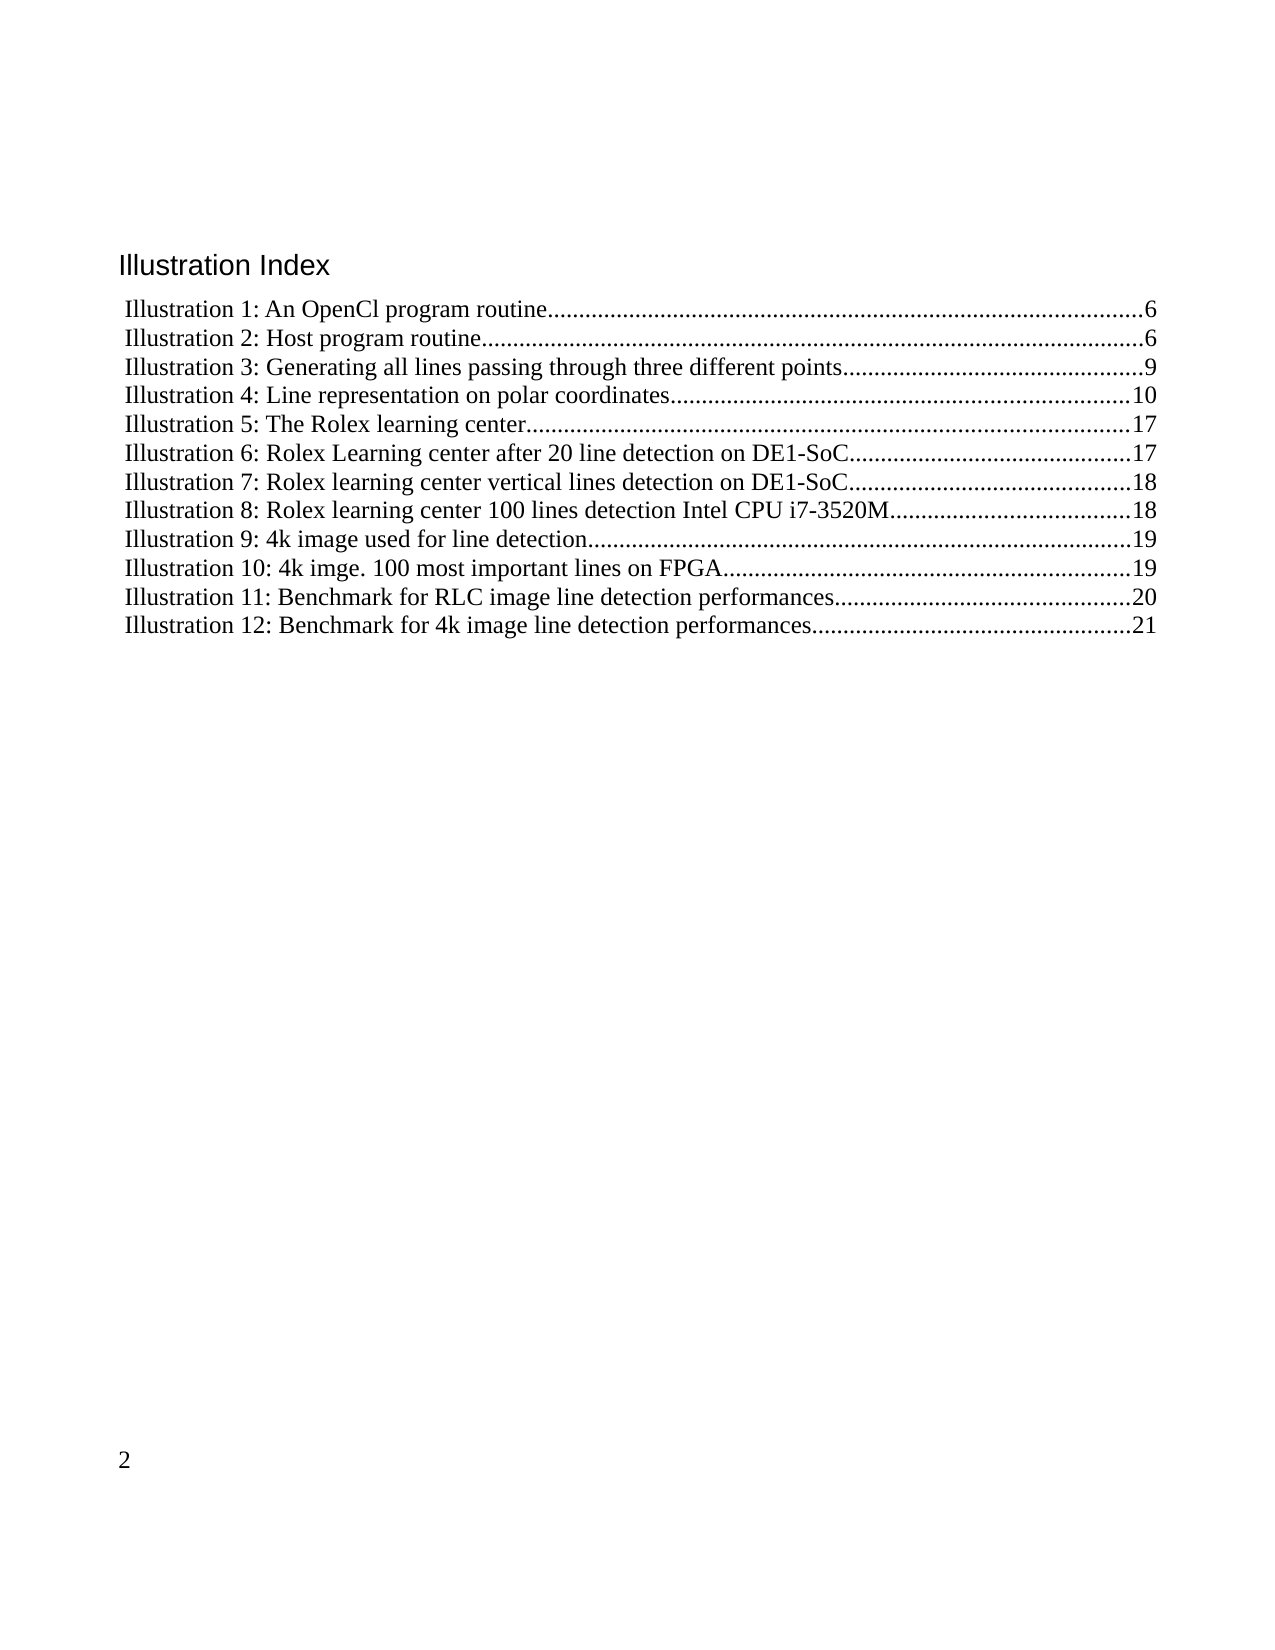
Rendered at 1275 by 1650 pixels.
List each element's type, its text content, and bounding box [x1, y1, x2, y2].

text Illustration 4: Line representation on polar coordinates 10 [118, 380, 1157, 409]
text Illustration 11: Benchmark for RLC image line detection performances 20 [118, 582, 1157, 610]
text Illustration 5: The Rolex learning center 17 [118, 409, 1157, 438]
text Illustration 9: 4k image used for line detection 19 [118, 524, 1157, 553]
text Illustration 3: Generating all lines passing through three different points 9 [118, 352, 1157, 380]
text Illustration 2: Host program routine 6 [118, 323, 1157, 352]
text Illustration 6: Rolex Learning center after 20 line detection on DE1-SoC 17 [118, 438, 1157, 467]
text Illustration 8: Rolex learning center 100 lines detection Intel CPU i7-3520M 18 [118, 495, 1157, 524]
text Illustration 7: Rolex learning center vertical lines detection on DE1-SoC 18 [118, 467, 1157, 495]
text Illustration 1: An OpenCl program routine. 6 [118, 294, 1157, 323]
subtitle Illustration Index [118, 248, 1157, 282]
text Illustration 12: Benchmark for 4k image line detection performances 21 [118, 610, 1157, 639]
text Illustration 10: 4k imge. 100 most important lines on FPGA 19 [118, 553, 1157, 582]
